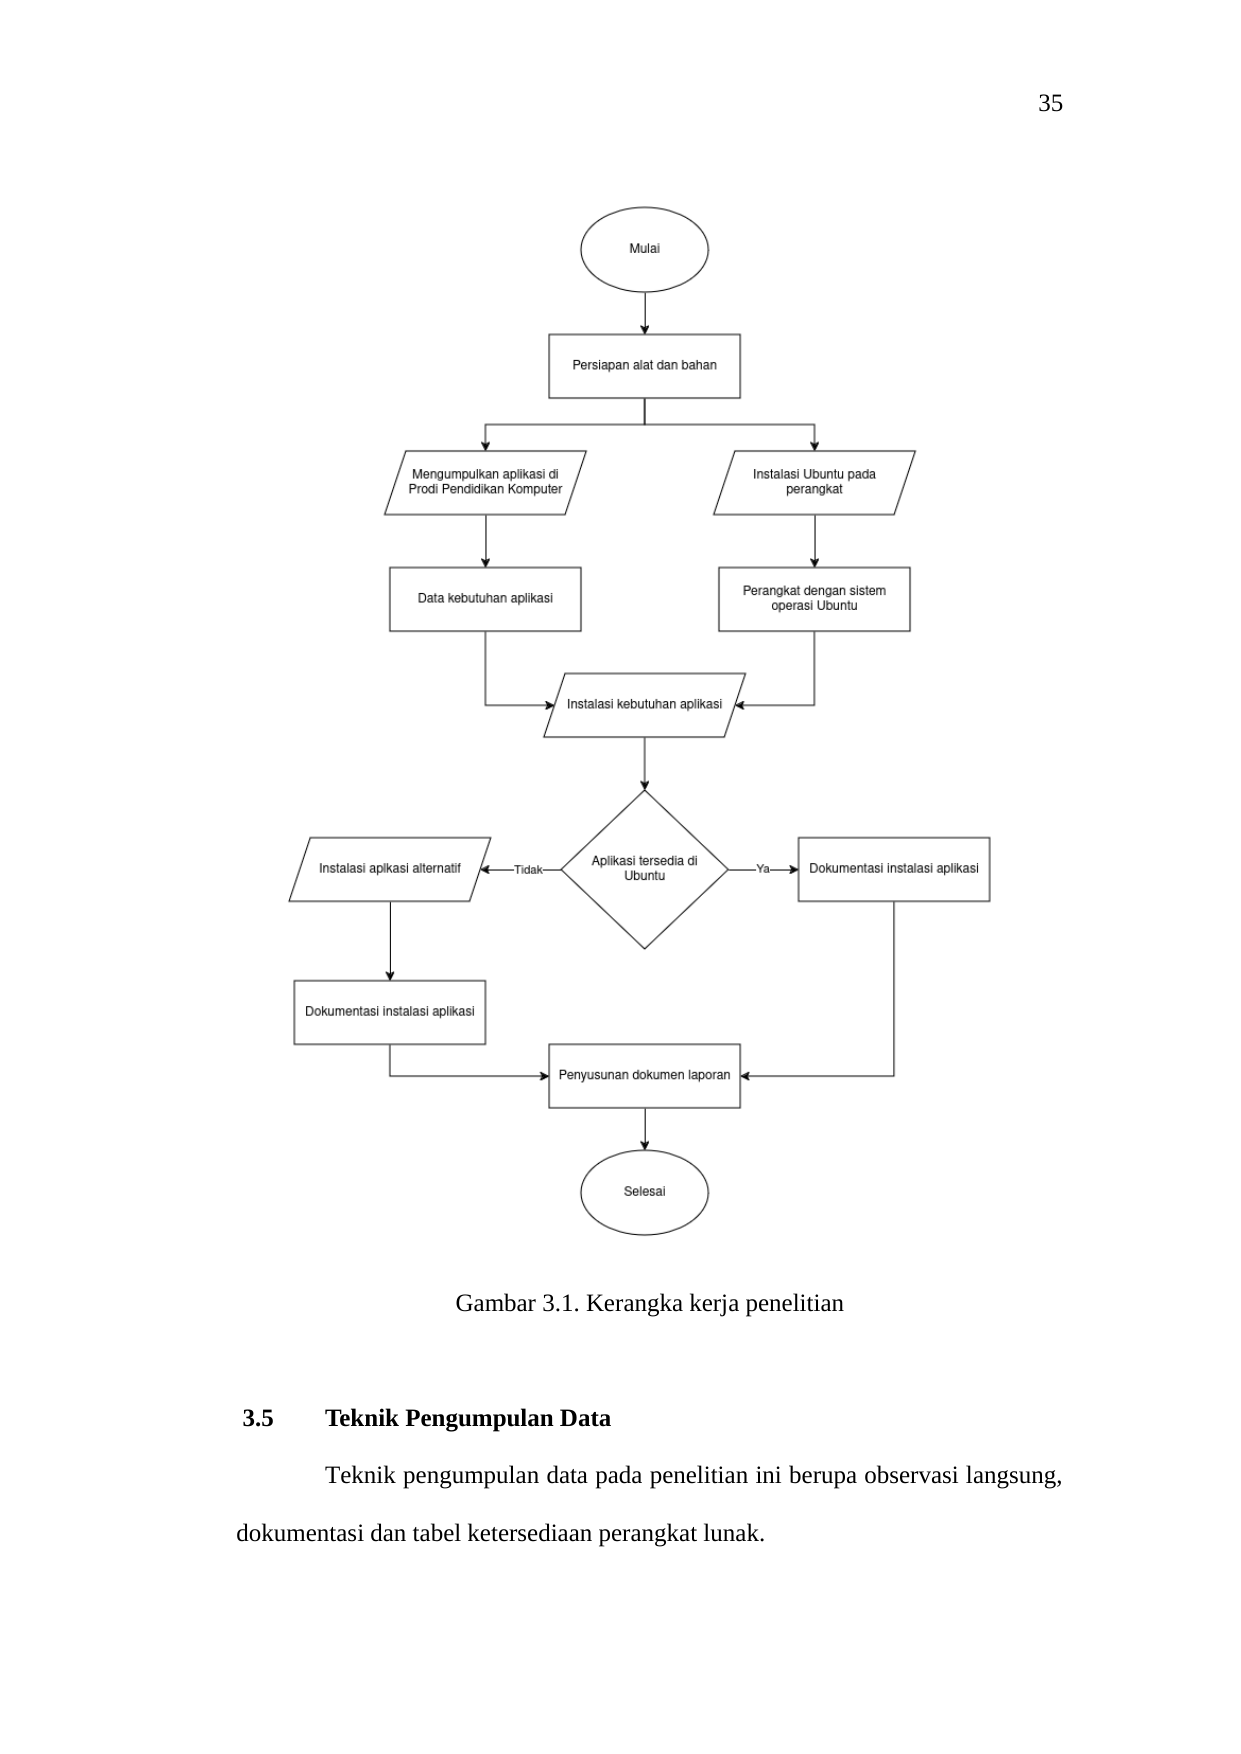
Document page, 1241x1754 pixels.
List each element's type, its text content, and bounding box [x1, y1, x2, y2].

text Teknik pengumpulan data pada penelitian ini berupa observasi langsung, dokumentasi dan tabel ketersediaan perangkat lunak. [236, 1461, 1063, 1547]
text Gambar 3.1. Kerangka kerja penelitian [236, 1288, 1063, 1317]
subtitle Teknik Pengumpulan Data [236, 1403, 1063, 1432]
picture [236, 165, 1063, 1288]
